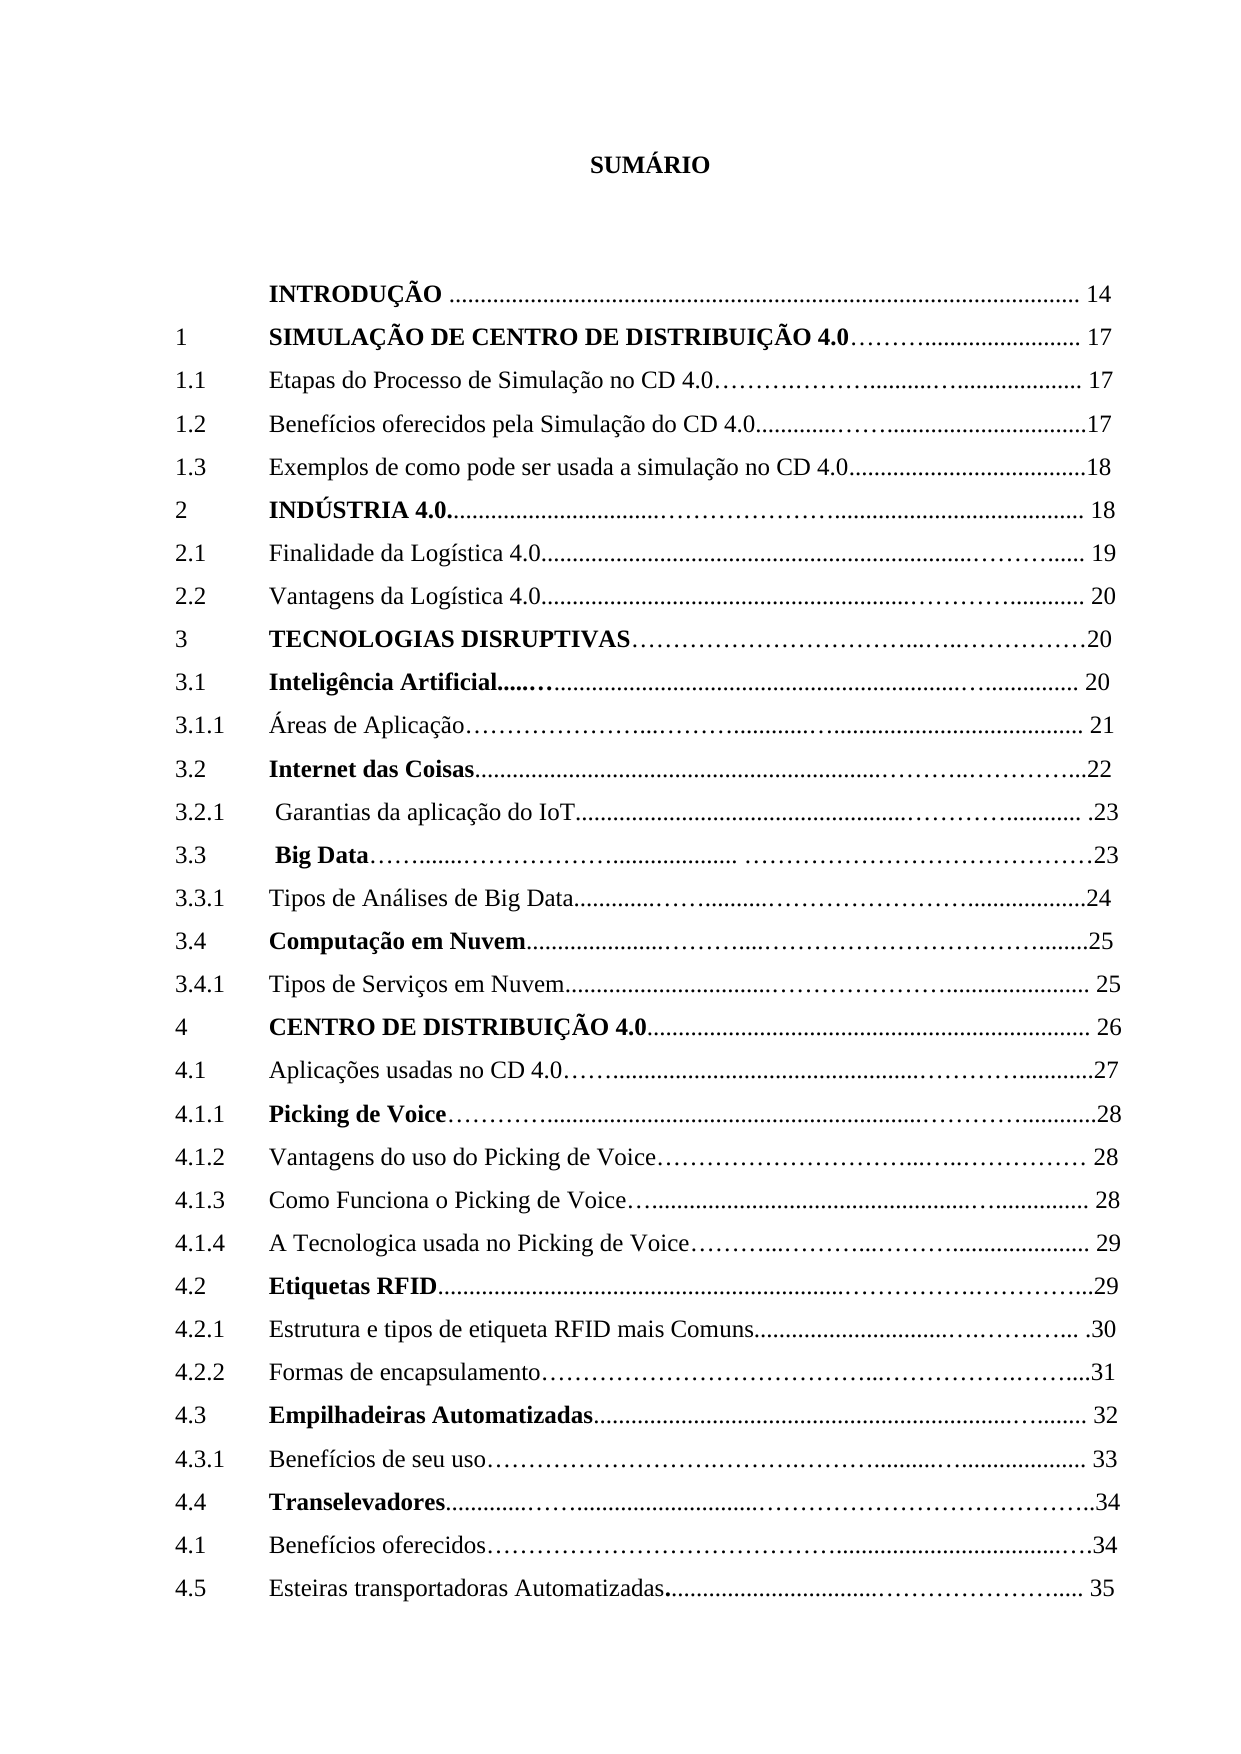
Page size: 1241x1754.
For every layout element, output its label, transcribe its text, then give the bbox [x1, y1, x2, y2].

text 3.1.1 Áreas de Aplicação…………………...………............…........................................ 21 [175, 711, 1123, 739]
text 2 INDÚSTRIA 4.0..................................…………………........................................ 18 [175, 495, 1123, 524]
text 3.2 Internet das Coisas.................................................................………..…………...22 [175, 754, 1123, 782]
text 1.1 Etapas do Processo de Simulação no CD 4.0……….………..........….................... 17 [175, 366, 1123, 394]
text 4.3 Empilhadeiras Automatizadas...................................................................…........ 32 [175, 1401, 1123, 1429]
subtitle SUMÁRIO [177, 150, 1123, 179]
text 3.4 Computação em Nuvem......................………....……………………………........25 [175, 926, 1123, 955]
text 2.2 Vantagens da Logística 4.0...........................................................…………............ 20 [175, 581, 1123, 610]
text 4.1 Benefícios oferecidos……………………………………....................................….34 [175, 1530, 1123, 1559]
text 4.1.4 A Tecnologica usada no Picking de Voice………...………...………...................... 29 [175, 1228, 1123, 1257]
text 3.1 Inteligência Artificial.....….................................................................…............... 20 [175, 667, 1123, 696]
text 2.1 Finalidade da Logística 4.0.....................................................................………...... 19 [175, 538, 1123, 567]
text 4.1.1 Picking de Voice…………............................................................…………............28 [175, 1099, 1123, 1127]
text 4.2 Etiquetas RFID.................................................................…………….…………...29 [175, 1271, 1123, 1300]
text 4.4 Transelevadores.............…….............................…………………………………..34 [175, 1487, 1123, 1516]
text 4.2.1 Estrutura e tipos de etiqueta RFID mais Comuns...............................….…….…... .30 [175, 1314, 1123, 1343]
text 1.2 Benefícios oferecidos pela Simulação do CD 4.0.............……................................17 [175, 409, 1123, 437]
text 1.3 Exemplos de como pode ser usada a simulação no CD 4.0......................................18 [175, 452, 1123, 481]
text 4.1.2 Vantagens do uso do Picking de Voice…………………………...…..…………… 28 [175, 1142, 1123, 1171]
text 3.2.1 Garantias da aplicação do IoT.....................................................…………............ .23 [175, 797, 1123, 826]
text 4.3.1 Benefícios de seu uso……………………….……….………..........….................... 33 [175, 1444, 1123, 1472]
text 4.5 Esteiras transportadoras Automatizadas..................................…………………..... 35 [175, 1573, 1123, 1602]
text 1 SIMULAÇÃO DE CENTRO DE DISTRIBUIÇÃO 4.0………......................... 17 [175, 322, 1123, 351]
text 4 CENTRO DE DISTRIBUIÇÃO 4.0....................................................................... 26 [175, 1012, 1123, 1041]
text 4.1.3 Como Funciona o Picking de Voice…...................................................…............... 28 [175, 1185, 1123, 1214]
text 4.2.2 Formas de encapsulamento…………………………………...…………….……....31 [175, 1357, 1123, 1386]
text 3.3.1 Tipos de Análises de Big Data.............……..........……………………...................24 [175, 883, 1123, 912]
text 4.1 Aplicações usadas no CD 4.0…….................................................…………............27 [175, 1056, 1123, 1084]
text 3.3 Big Data…….......……………….................... ……………………………………23 [175, 840, 1123, 869]
text INTRODUÇÃO ..................................................................................................... 14 [269, 279, 1123, 308]
text 3 TECNOLOGIAS DISRUPTIVAS……………………………...…..……………20 [175, 624, 1123, 653]
text 3.4.1 Tipos de Serviços em Nuvem.................................…………………....................... 25 [175, 969, 1123, 998]
